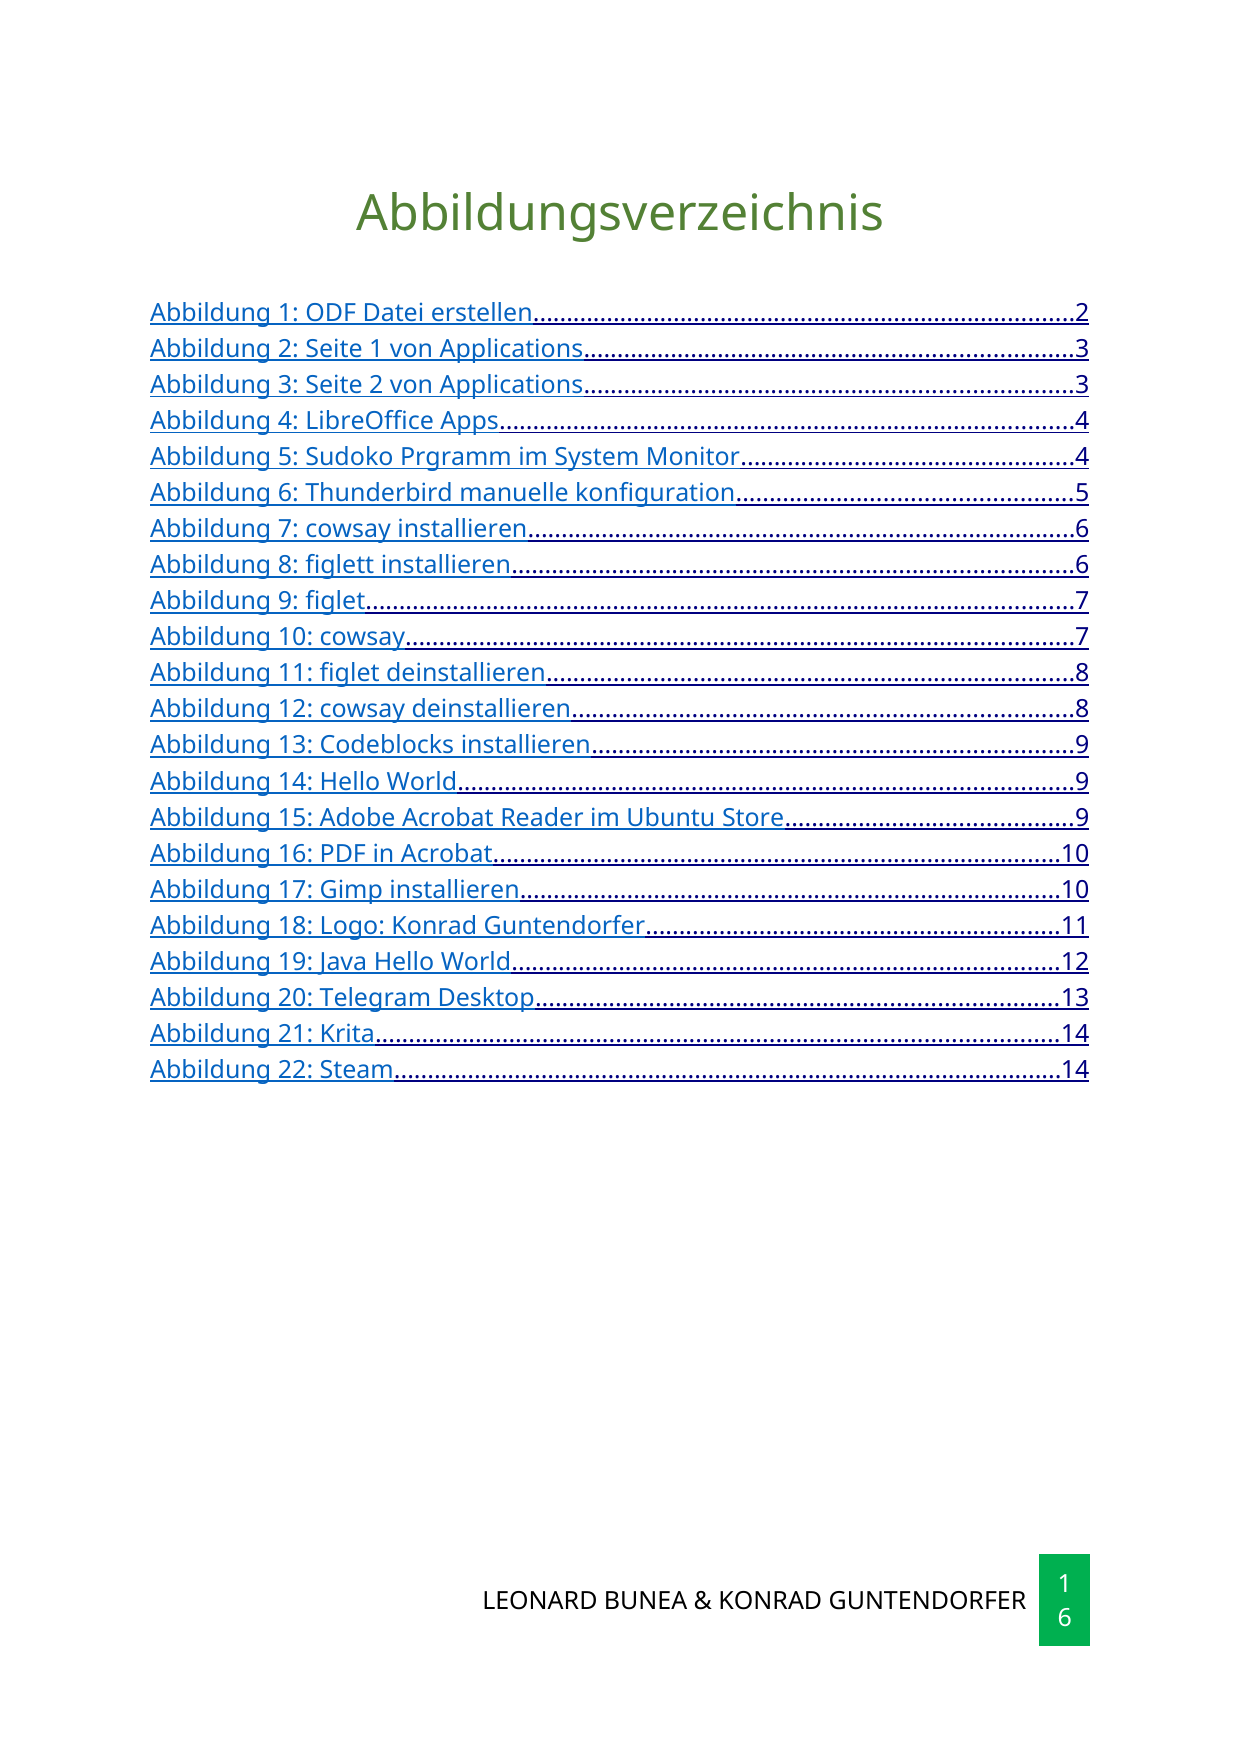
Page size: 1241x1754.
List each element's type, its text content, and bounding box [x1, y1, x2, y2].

text Abbildung 5: Sudoko Prgramm im System Monitor 4 [150, 439, 1090, 473]
text Abbildung 10: cowsay 7 [150, 619, 1090, 653]
text Abbildung 3: Seite 2 von Applications 3 [150, 367, 1090, 401]
text Abbildung 22: Steam 14 [150, 1052, 1090, 1086]
text Abbildung 14: Hello World 9 [150, 763, 1090, 797]
text Abbildung 16: PDF in Acrobat 10 [150, 835, 1090, 869]
text Abbildung 17: Gimp installieren 10 [150, 871, 1090, 905]
text Abbildung 12: cowsay deinstallieren 8 [150, 691, 1090, 725]
text Abbildung 2: Seite 1 von Applications 3 [150, 331, 1090, 365]
text Abbildung 7: cowsay installieren 6 [150, 511, 1090, 545]
text Abbildung 6: Thunderbird manuelle konfiguration 5 [150, 475, 1090, 509]
text Abbildung 19: Java Hello World 12 [150, 943, 1090, 977]
text Abbildung 8: figlett installieren 6 [150, 547, 1090, 581]
text Abbildung 20: Telegram Desktop 13 [150, 979, 1090, 1013]
text Abbildung 1: ODF Datei erstellen 2 [150, 295, 1090, 329]
text Abbildung 18: Logo: Konrad Guntendorfer 11 [150, 907, 1090, 941]
text Abbildung 11: figlet deinstallieren 8 [150, 655, 1090, 689]
text Abbildung 13: Codeblocks installieren 9 [150, 727, 1090, 761]
text Abbildung 4: LibreOffice Apps 4 [150, 403, 1090, 437]
text Abbildung 21: Krita 14 [150, 1016, 1090, 1049]
text Abbildung 9: figlet 7 [150, 583, 1090, 617]
subtitle Abbildungsverzeichnis [150, 177, 1090, 245]
text Abbildung 15: Adobe Acrobat Reader im Ubuntu Store 9 [150, 799, 1090, 833]
